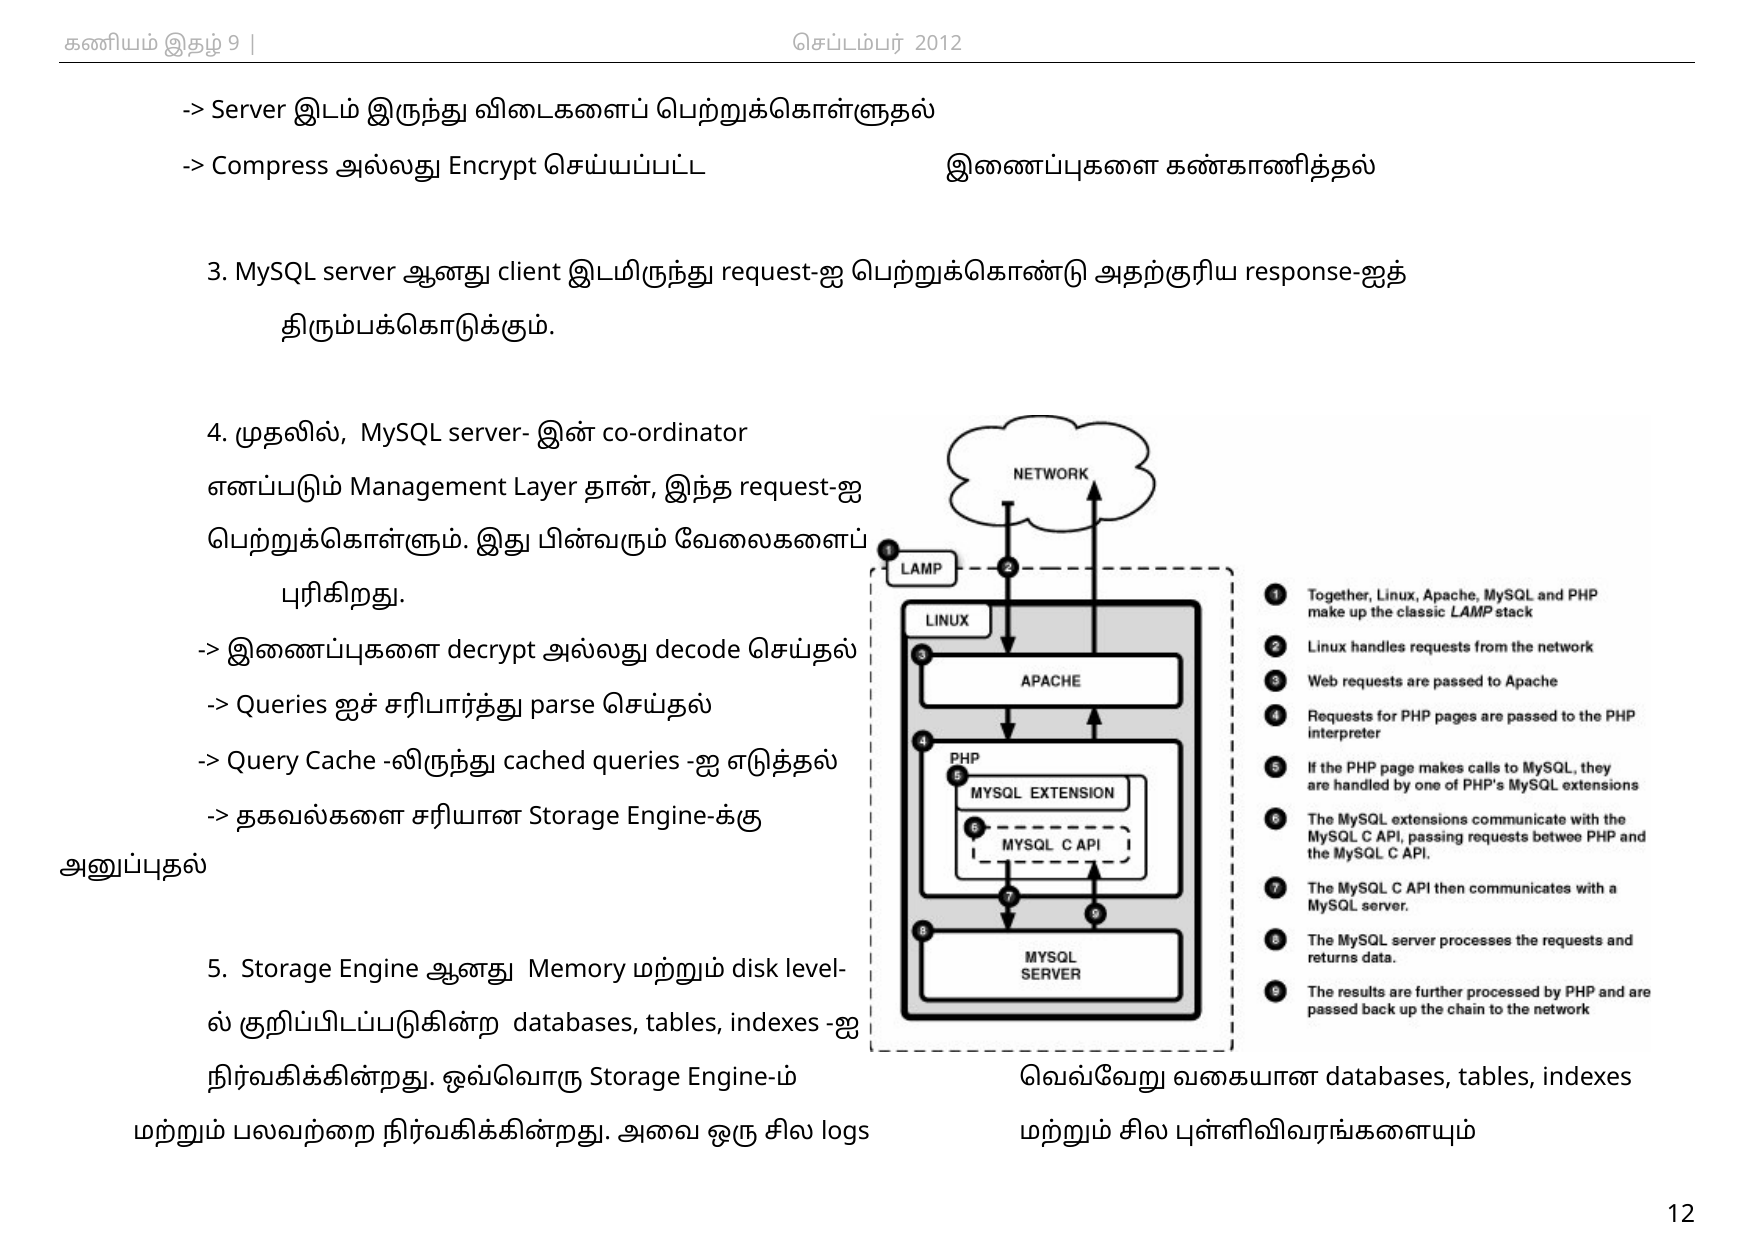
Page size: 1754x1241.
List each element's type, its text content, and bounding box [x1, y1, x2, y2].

text -> Server இடம் இருந்து விடைகளைப் பெற்றுக்கொள்ளுதல் [59, 92, 1695, 129]
text -> தகவல்களை சரியான Storage Engine-க்கு அனுப்புதல் [59, 798, 869, 884]
text -> Queries ஐச் சரிபார்த்து parse செய்தல் [59, 687, 869, 724]
text -> Query Cache -லிருந்து cached queries -ஐ எடுத்தல் [59, 742, 869, 779]
picture [869, 415, 1652, 1052]
text [1652, 632, 1695, 668]
text -> இணைப்புகளை decrypt அல்லது decode செய்தல் [59, 632, 869, 668]
text [1652, 798, 1695, 884]
text 5. Storage Engine ஆனது Memory மற்றும் disk level- ல் குறிப்பிடப்படுகின்ற databases, tables, indexes -ஐ நிர்வகிக்கின்றது. ஒவ்வொரு Storage Engine-ம் வெவ்வேறு வகையான databases, tables, indexes மற்றும் பலவற்றை நிர்வகிக்கின்றது. அவை ஒரு சில logs மற்றும் சில புள்ளிவிவரங்களையும் [59, 951, 1695, 1150]
text [1652, 687, 1695, 724]
text -> Compress அல்லது Encrypt செய்யப்பட்ட இணைப்புகளை கண்காணித்தல் [59, 147, 1695, 184]
text [1652, 742, 1695, 779]
text 3. MySQL server ஆனது client இடமிருந்து request-ஐ பெற்றுக்கொண்டு அதற்குரிய response-ஐத் திரும்பக்கொடுக்கும். [59, 254, 1695, 345]
text 4. முதலில், MySQL server- இன் co-ordinator எனப்படும் Management Layer தான், இந்த request-ஐ பெற்றுக்கொள்ளும். இது பின்வரும் வேலைகளைப் புரிகிறது. [59, 414, 1695, 613]
